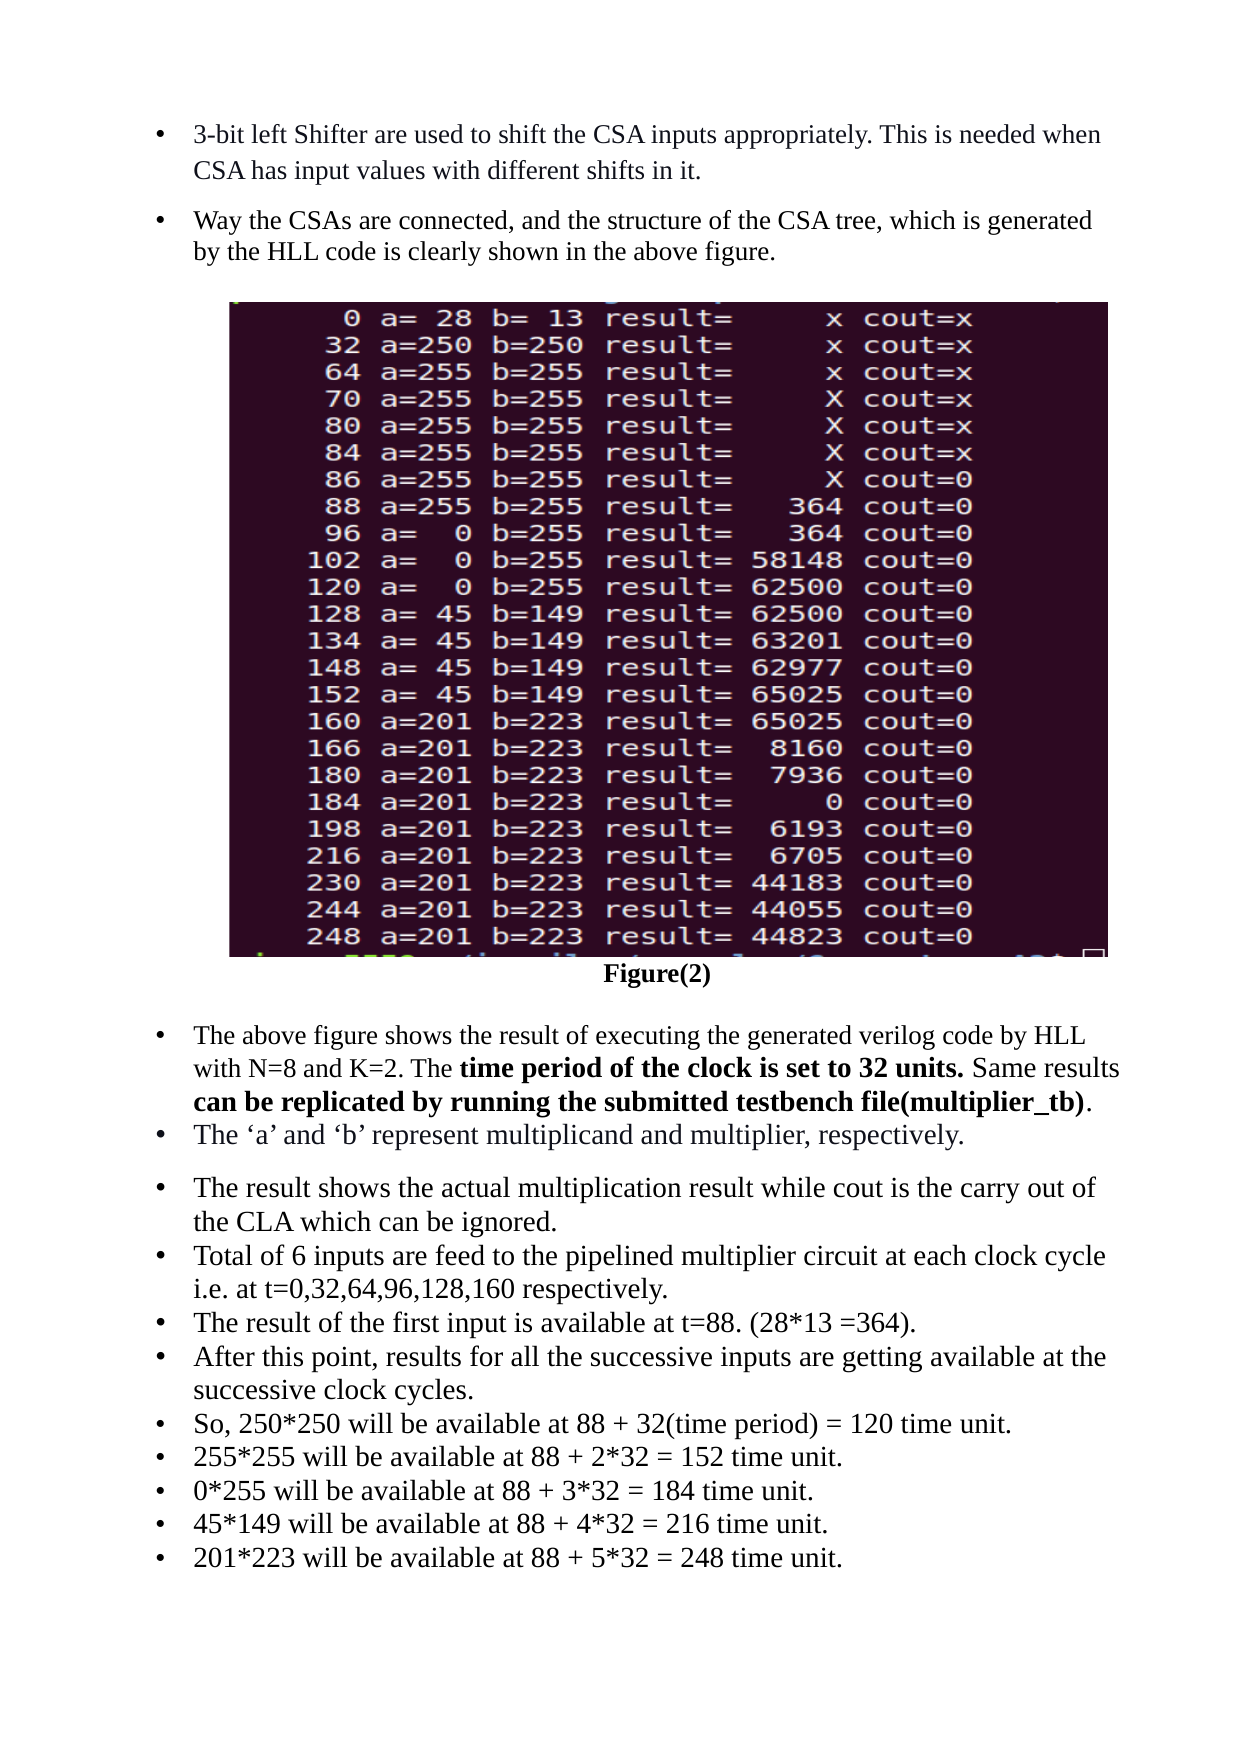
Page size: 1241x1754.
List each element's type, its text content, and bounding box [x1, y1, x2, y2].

picture [229, 302, 437, 957]
list After this point, results for all the successive inputs are getting available at the successive clock cycles. [156, 1339, 1122, 1406]
list The above figure shows the result of executing the generated verilog code by HLL with N=8 and K=2. The time period of the clock is set to 32 units. Same results can be replicated by running the submitted testbench file(multiplier_tb). [156, 1019, 1122, 1117]
list Way the CSAs are connected, and the structure of the CSA tree, which is generated by the HLL code is clearly shown in the above figure. [156, 204, 1122, 267]
list The ‘a’ and ‘b’ represent multiplicand and multiplier, respectively. [156, 1117, 1122, 1151]
list 3-bit left Shifter are used to shift the CSA inputs appropriately. This is needed when CSA has input values with different shifts in it. [156, 118, 1122, 185]
list The result shows the actual multiplication result while cout is the carry out of the CLA which can be ignored. [156, 1171, 1122, 1238]
list 45*149 will be available at 88 + 4*32 = 216 time unit. [156, 1506, 1122, 1540]
list Total of 6 inputs are feed to the pipelined multiplier circuit at each clock cycle i.e. at t=0,32,64,96,128,160 respectively. [156, 1238, 1122, 1305]
list So, 250*250 will be available at 88 + 32(time period) = 120 time unit. [156, 1406, 1122, 1439]
text Figure(2) [118, 298, 1122, 988]
list 201*223 will be available at 88 + 5*32 = 248 time unit. [156, 1540, 1122, 1573]
list 255*255 will be available at 88 + 2*32 = 152 time unit. [156, 1439, 1122, 1473]
list The result of the first input is available at t=88. (28*13 =364). [156, 1305, 1122, 1339]
list 0*255 will be available at 88 + 3*32 = 184 time unit. [156, 1473, 1122, 1506]
